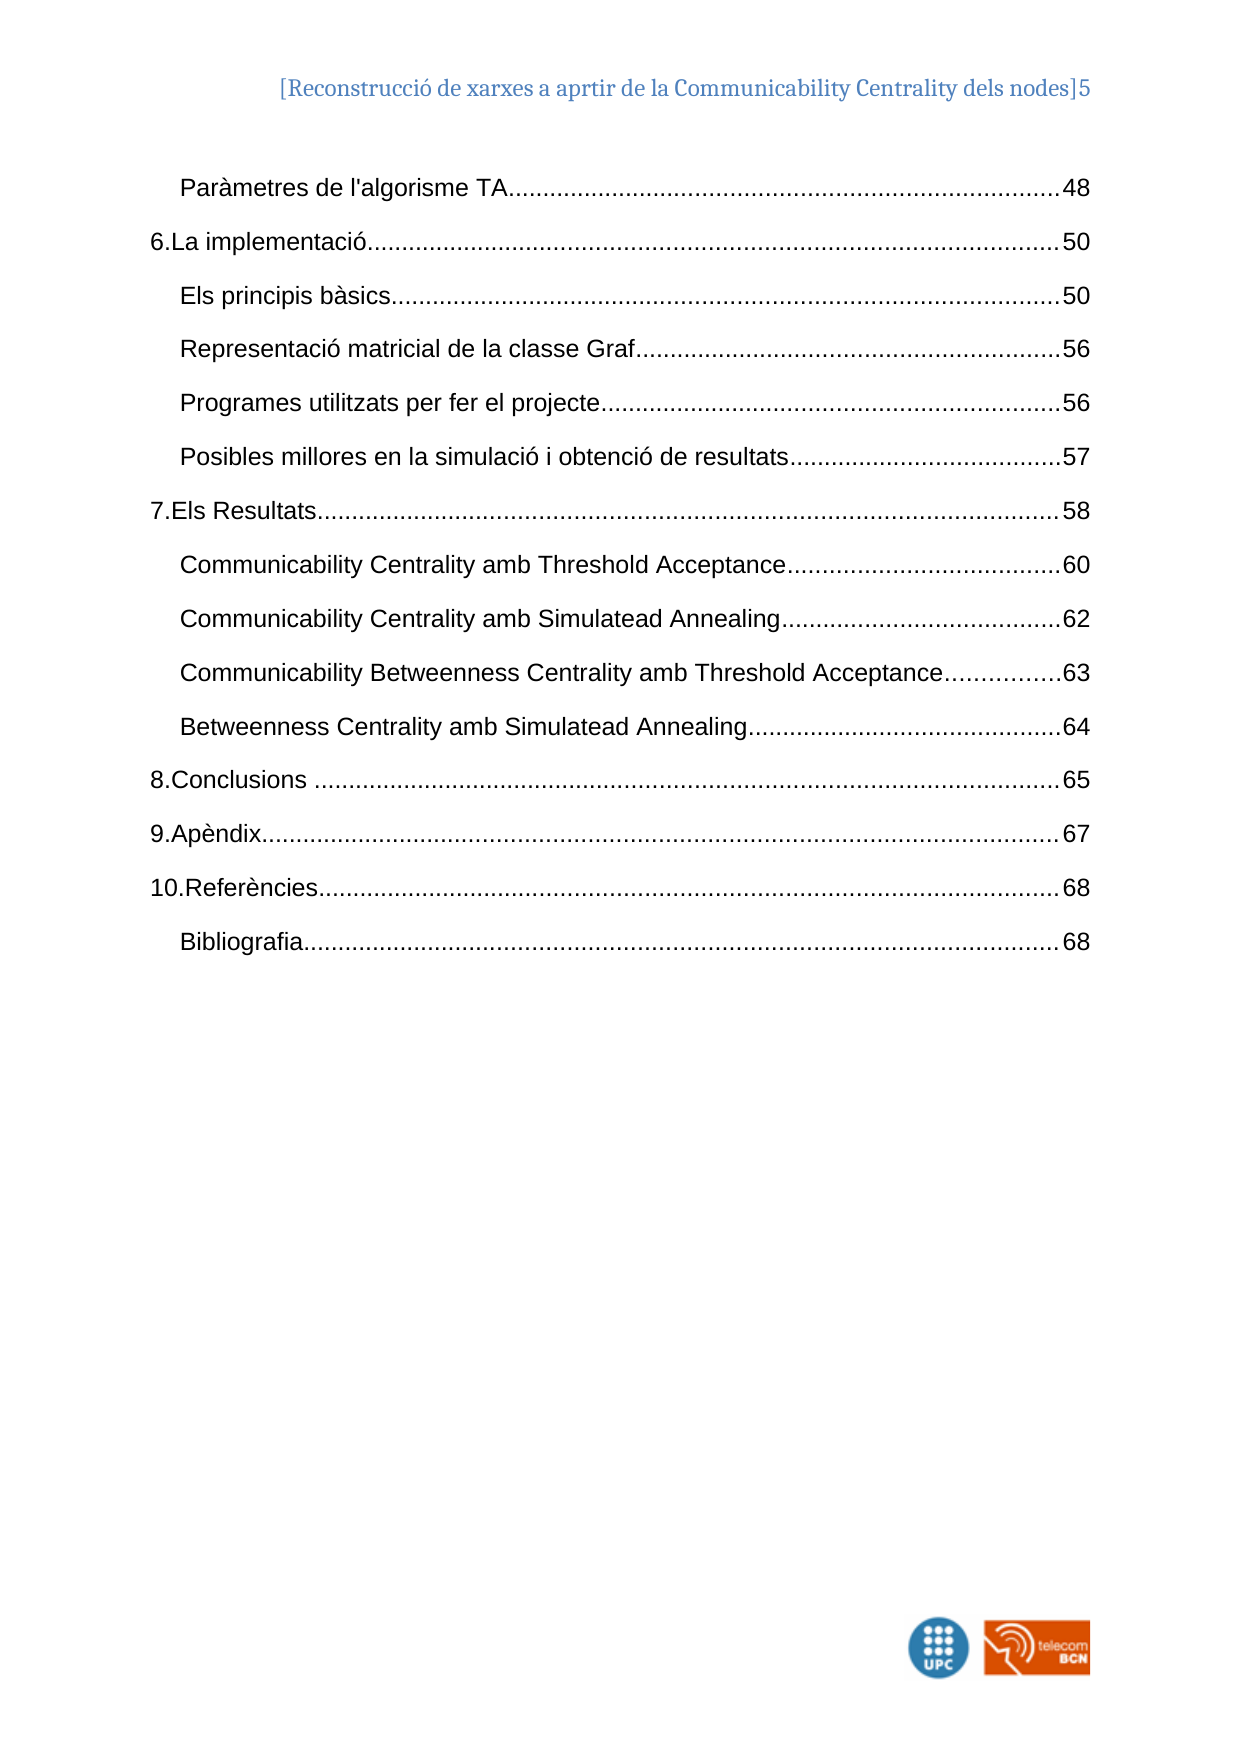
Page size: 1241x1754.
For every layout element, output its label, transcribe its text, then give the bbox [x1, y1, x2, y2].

text 6.La implementació 50 [150, 227, 1090, 256]
text Communicability Centrality amb Simulatead Annealing 62 [179, 604, 1090, 632]
text Betweenness Centrality amb Simulatead Annealing 64 [179, 711, 1090, 740]
text Posibles millores en la simulació i obtenció de resultats 57 [179, 442, 1090, 471]
text 7.Els Resultats 58 [150, 496, 1090, 525]
text 8.Conclusions 65 [150, 765, 1090, 794]
text 9.Apèndix 67 [150, 819, 1090, 848]
text 10.Referències 68 [150, 873, 1090, 902]
text Bibliografia 68 [179, 927, 1090, 956]
text Els principis bàsics 50 [179, 281, 1090, 309]
text Communicability Centrality amb Threshold Acceptance 60 [179, 550, 1090, 579]
text Communicability Betweenness Centrality amb Threshold Acceptance 63 [179, 658, 1090, 686]
text Programes utilitzats per fer el projecte 56 [179, 388, 1090, 417]
picture [904, 1614, 1091, 1681]
text Representació matricial de la classe Graf 56 [179, 334, 1090, 363]
text Paràmetres de l'algorisme TA 48 [179, 173, 1090, 202]
